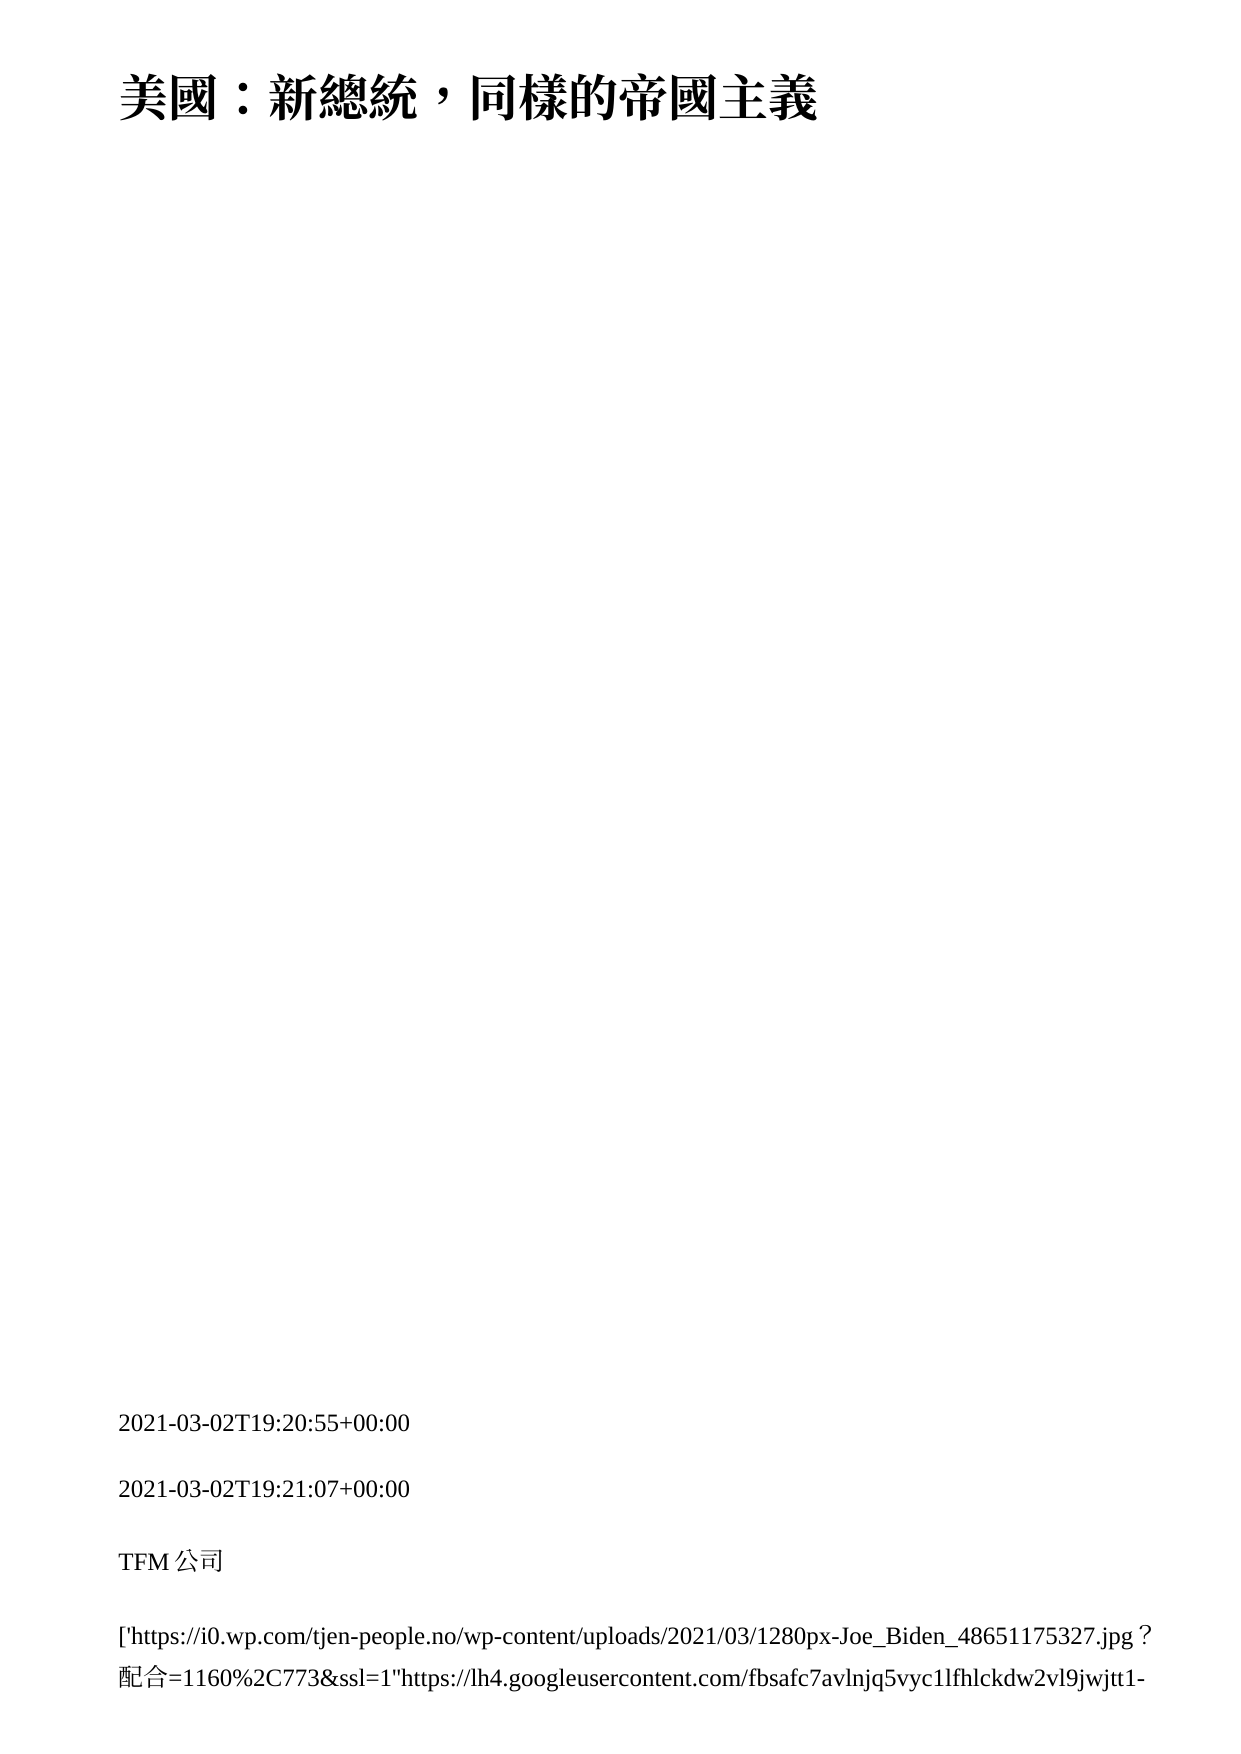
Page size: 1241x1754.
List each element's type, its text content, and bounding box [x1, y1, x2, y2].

text 2021-03-02T19:20:55+00:00 2021-03-02T19:21:07+00:00 TFM公司 ['https://i0.wp.com/tjen-people.no/wp-content/uploads/2021/03/1280px-Joe_Biden_48651175327.jpg？配合=1160%2C773&ssl=1''https://lh4.googleusercontent.com/fbsafc7avlnjq5vyc1lfhlckdw2vl9jwjtt1-RhFzmqBEeE8J64RwnsaShB\u yObBP\u h24nfY0cJf3YrK1ucbx-4fTUKWHzV4\u I4ggU-WElXMVw7u\u 6o8jKnO9QOIjHmV''https://lh5.googleusercontent.com/5p-vqbsqcu1\u qjtqknh3z5ttkqpgtfpvsp8wmlovmo5h01sliwluv00qa9pqw-1D10J5zc7hFrMQxpOkMlsmJI2NHVrFbtlT\u hy4ycrgbgyr1o8nzeldinoqpfenjwei'https://lh5.googleusercontent.com/7sdqq3g\u DqB-iXQ2luW2d6E4pnhx3ztlFS1cWht4-rvXmWxLGQzn5uGB2XrpRdq-rq3pXhUMR1rtpj1LGG\u ukkkkxqdpswpbhwqabgvc\u nzpizyxtqbebijhuddsy-dn''https://lh5.googleusercontent.com/zeulpd7isr9vadi6ofain-aP3G9SgMoeNsRGDj8LrUp7O0\u ULvEHVh27dAI4\u mylcovq7va8se7bfxzqylmtomr8whr-BR3BF94UG9asCBNcc\u 96pm-gfhUvBrwGtMkKRUakVPu'https://lh6.googleusercontent.com/vqNPmYZLiWh0gQb1cKfJVkoNWO9vd8Z-45JqriKOhu4EicEGkurRp\u q8v2hvinjilamjf\u EWUcfdZysu9ccMcA9xQdTsqLSL2evS0mebU488MVIn6oIRZMaZeUnYz0kJyURP3"... [北美] 來自為人民媒體服務的評論員。 25號星期四。今年2月，美國在敘利亞對親伊朗武裝發動炸彈襲擊，造成至少17人死亡。這是拜登政府的第一次軍事行動，因此有少數證據表明，無論你更換政治家和總統，當我們說帝國主義是一樣的時候，革命者是對的。 西亞，包括被稱為“中東”的地區，四十年來一直是美國帝國的戰士。在第二次世界大戰之前，這個地區一直由英法帝國主義統治。從1945年起，美利堅合眾國一直佔據主導地位，自1970年代以來，該地區只是成為一個越來越溫暖的衝突地區。 “中東”的發展包括突尼西亞、利比亞、埃及、巴勒斯坦、以色列、敘利亞、利比亞、土耳其、伊拉克、伊朗、傑曼、索馬利亞、蘇丹、阿富汗和巴基斯坦的戰爭和衝突地區。美國帝國主義內部勢力強大，其親密盟友在沙烏地阿拉伯和土耳其。他們在利比亞、索馬利亞和伊拉克創造了最永恆的戰士和無政府主義者。他們不能建立穩定或完全控制，但他們充分呼吸戰爭的溫暖，他們不斷創造新的火焰為該地區的群眾。 美國的革命運動是在假釋期間反對拜登的“新總統，同帝國主義”我們在法國的同志們正在寫關於轟炸的文章，以及為什麼和如何美國皇帝聲稱他們在該地區的利益。儘管宣傳“民主和人權”的所有戰略利益，美國帝國主義在世界的石油和天然氣中心，它發展了“中東”。拜德和特朗普一樣，為美國的壟斷而工作，沒有其他人。 工具書類 新總統，同樣的帝國主義：喬·拜登轟炸敘利亞（La cause you pueple） 一進一出，美帝國主義總統就職典禮（人民論壇報） 拜登的行政命令讓美帝國主義改頭換面（人民論壇報） 喬·拜登的演講 美國宣傳照片 人民的論壇報。親愛的讀者！ 為人民服務媒體需要你的支援。當然，我們沒有得到任何新聞釋出會，也沒有從富有的資本家那裡得到任何幫助，比如種族主義的“另類媒體”。我們所有的支援都來自我們的讀者和革命運動。我們對此非常感激。沒有你，我們就活不下去了，你可以用你能用的來支援我們，為我們做貢獻。 [“帝國主義”，“北方帝國主義”] [118, 1376, 1181, 1693]
subtitle 美國：新總統，同樣的帝國主義 [118, 59, 1181, 131]
